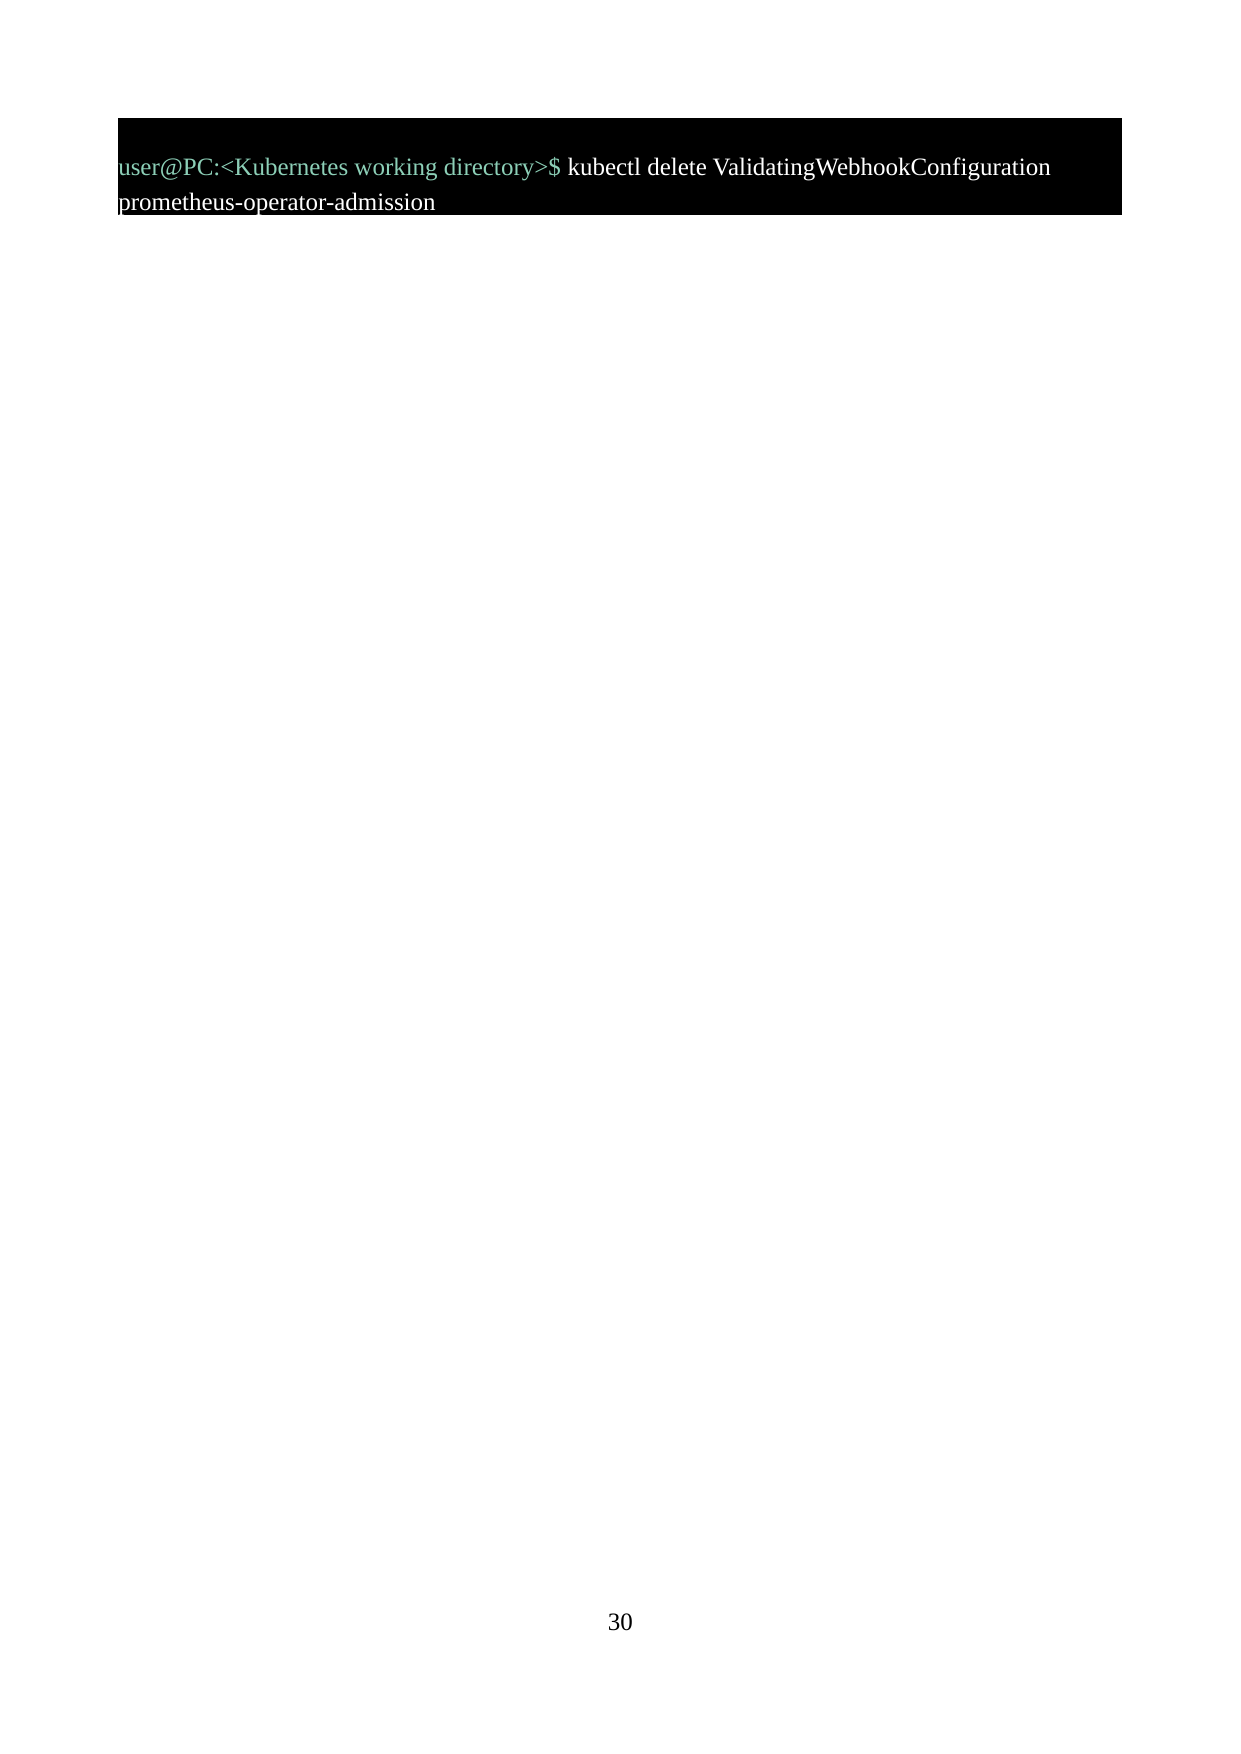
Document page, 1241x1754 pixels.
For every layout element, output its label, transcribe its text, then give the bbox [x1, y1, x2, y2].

text user@PC:<Kubernetes working directory>$ kubectl delete ValidatingWebhookConfiguration prometheus-operator-admission [118, 152, 1122, 215]
